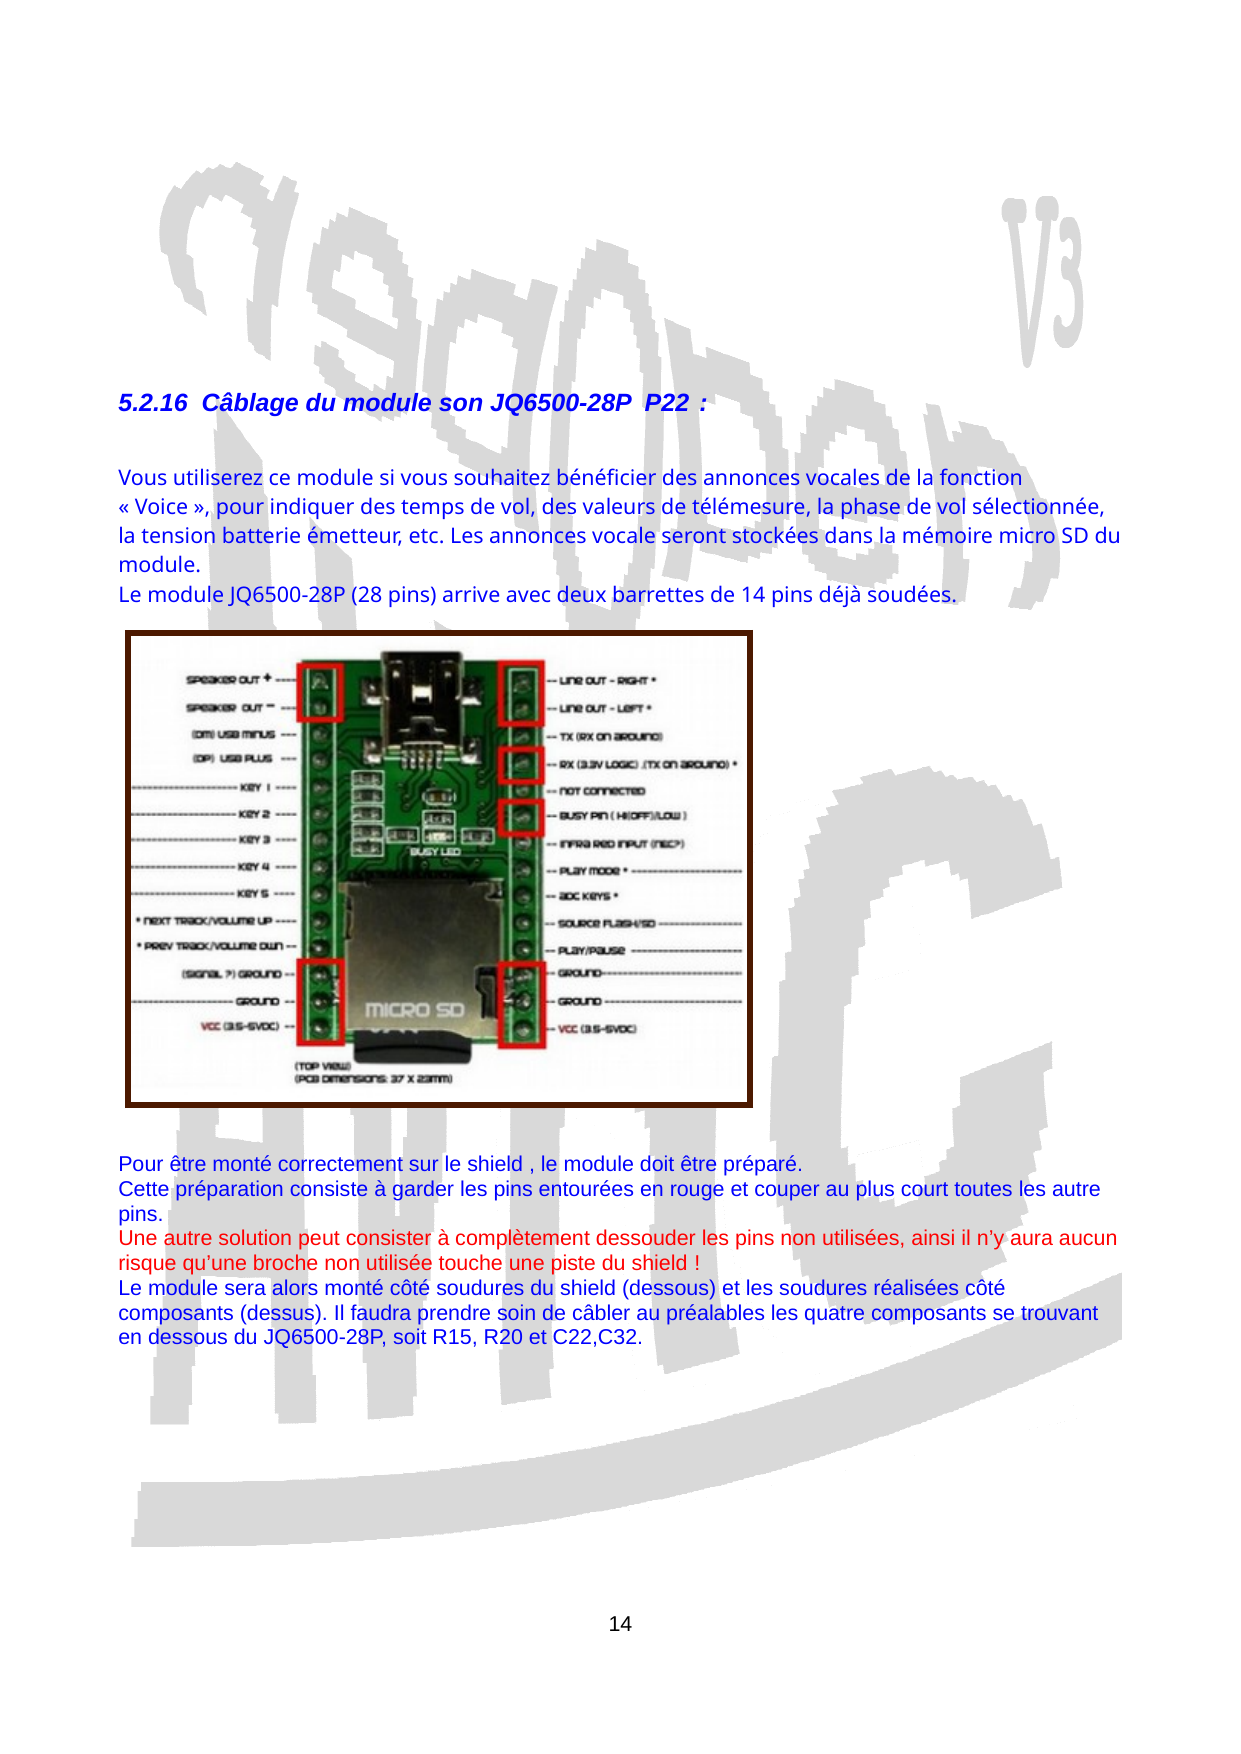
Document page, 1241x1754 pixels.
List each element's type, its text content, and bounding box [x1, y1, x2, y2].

text module. [118, 550, 1122, 579]
text Le module sera alors monté côté soudures du shield (dessous) et les soudures réalisées côté composants (dessus). Il faudra prendre soin de câbler au préalables les quatre composants se trouvant en dessous du JQ6500-28P, soit R15, R20 et C22,C32. [118, 1275, 1122, 1349]
text Vous utiliserez ce module si vous souhaitez bénéficier des annonces vocales de la fonction [118, 462, 1122, 491]
text la tension batterie émetteur, etc. Les annonces vocale seront stockées dans la mémoire micro SD du [118, 521, 1122, 550]
text Une autre solution peut consister à complètement dessouder les pins non utilisées, ainsi il n’y aura aucun risque qu’une broche non utilisée touche une piste du shield ! [118, 1226, 1122, 1275]
text Cette préparation consiste à garder les pins entourées en rouge et couper au plus court toutes les autre pins. [118, 1176, 1122, 1226]
text « Voice », pour indiquer des temps de vol, des valeurs de télémesure, la phase de vol sélectionnée, [118, 491, 1122, 521]
text Pour être monté correctement sur le shield , le module doit être préparé. [118, 1152, 1122, 1176]
picture [131, 636, 747, 1102]
subtitle 5.2.16 Câblage du module son JQ6500-28P P22 : [118, 388, 1122, 417]
text Le module JQ6500-28P (28 pins) arrive avec deux barrettes de 14 pins déjà soudées. [118, 579, 1122, 608]
